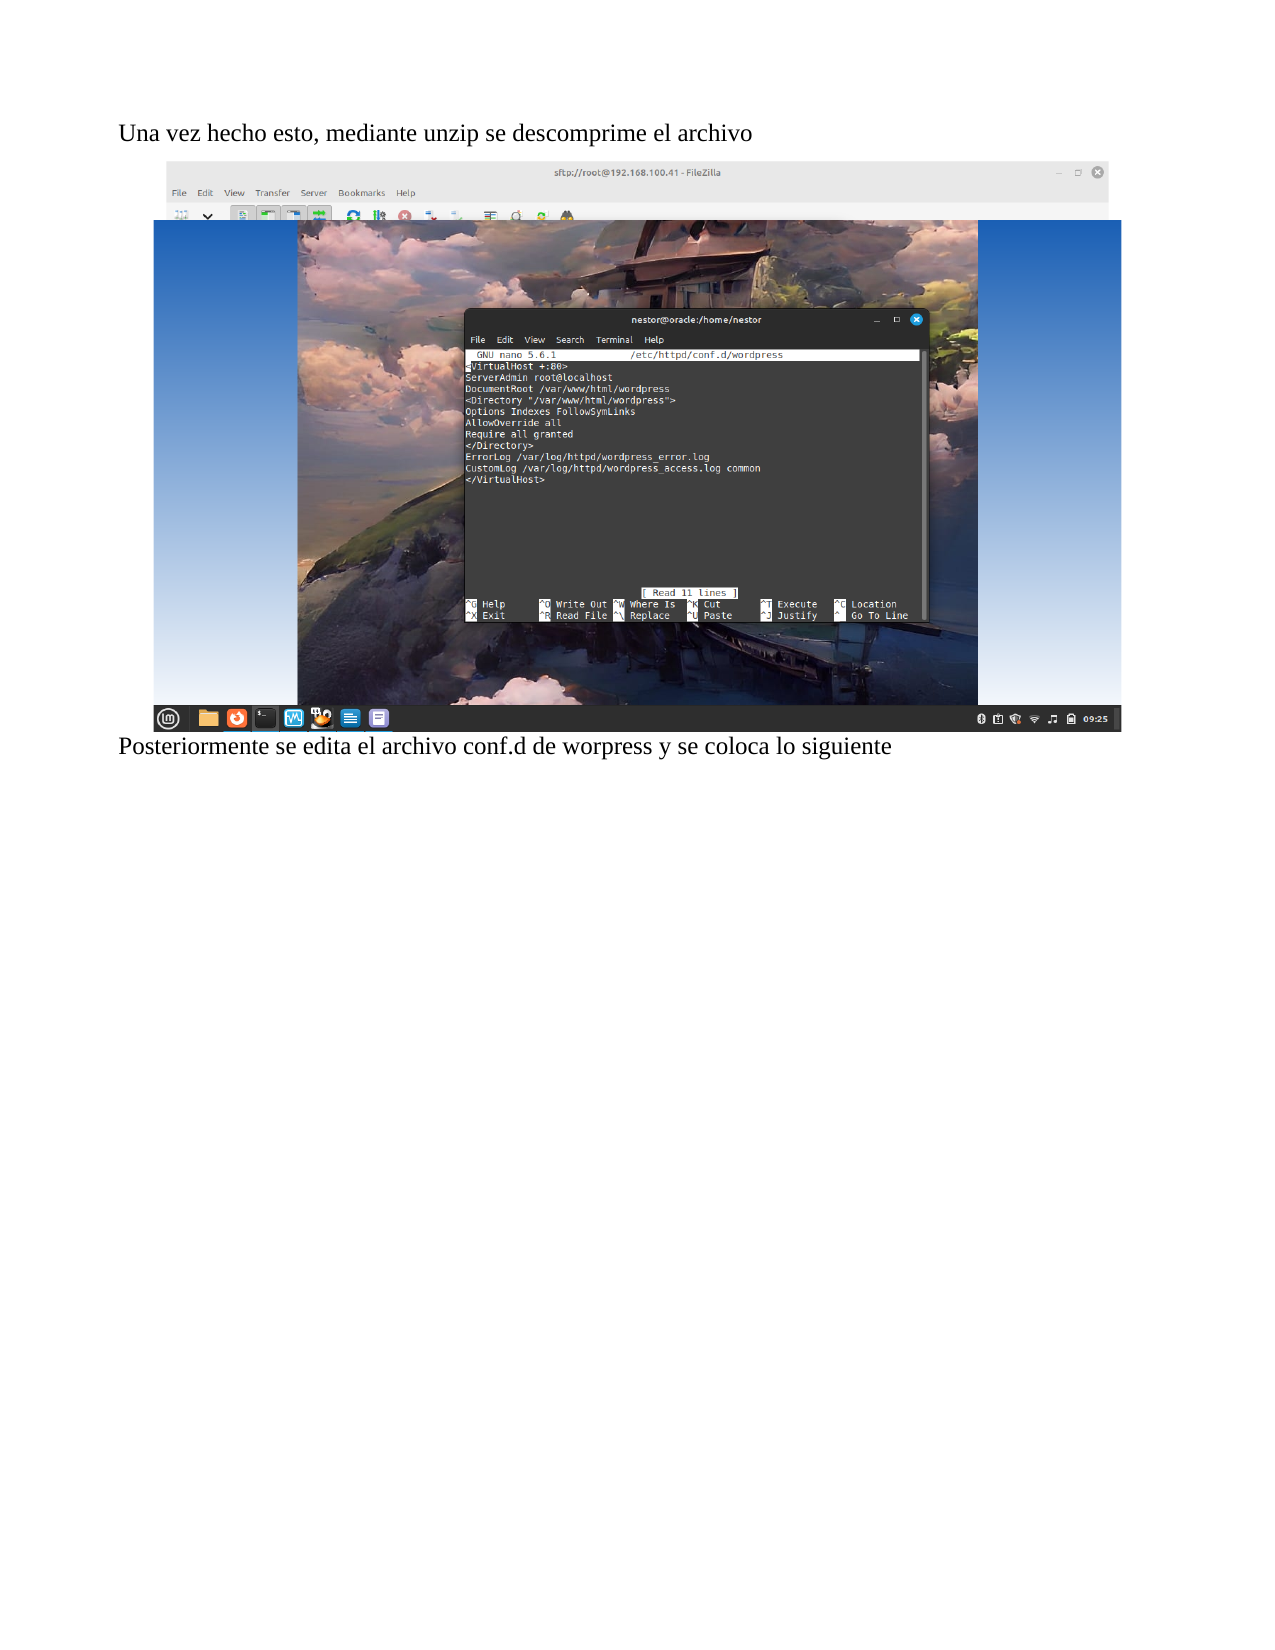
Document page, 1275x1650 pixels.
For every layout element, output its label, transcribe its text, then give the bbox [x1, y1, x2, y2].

text Posteriormente se edita el archivo conf.d de worpress y se coloca lo siguiente [118, 176, 1157, 760]
text Una vez hecho esto, mediante unzip se descomprime el archivo [118, 118, 1157, 147]
